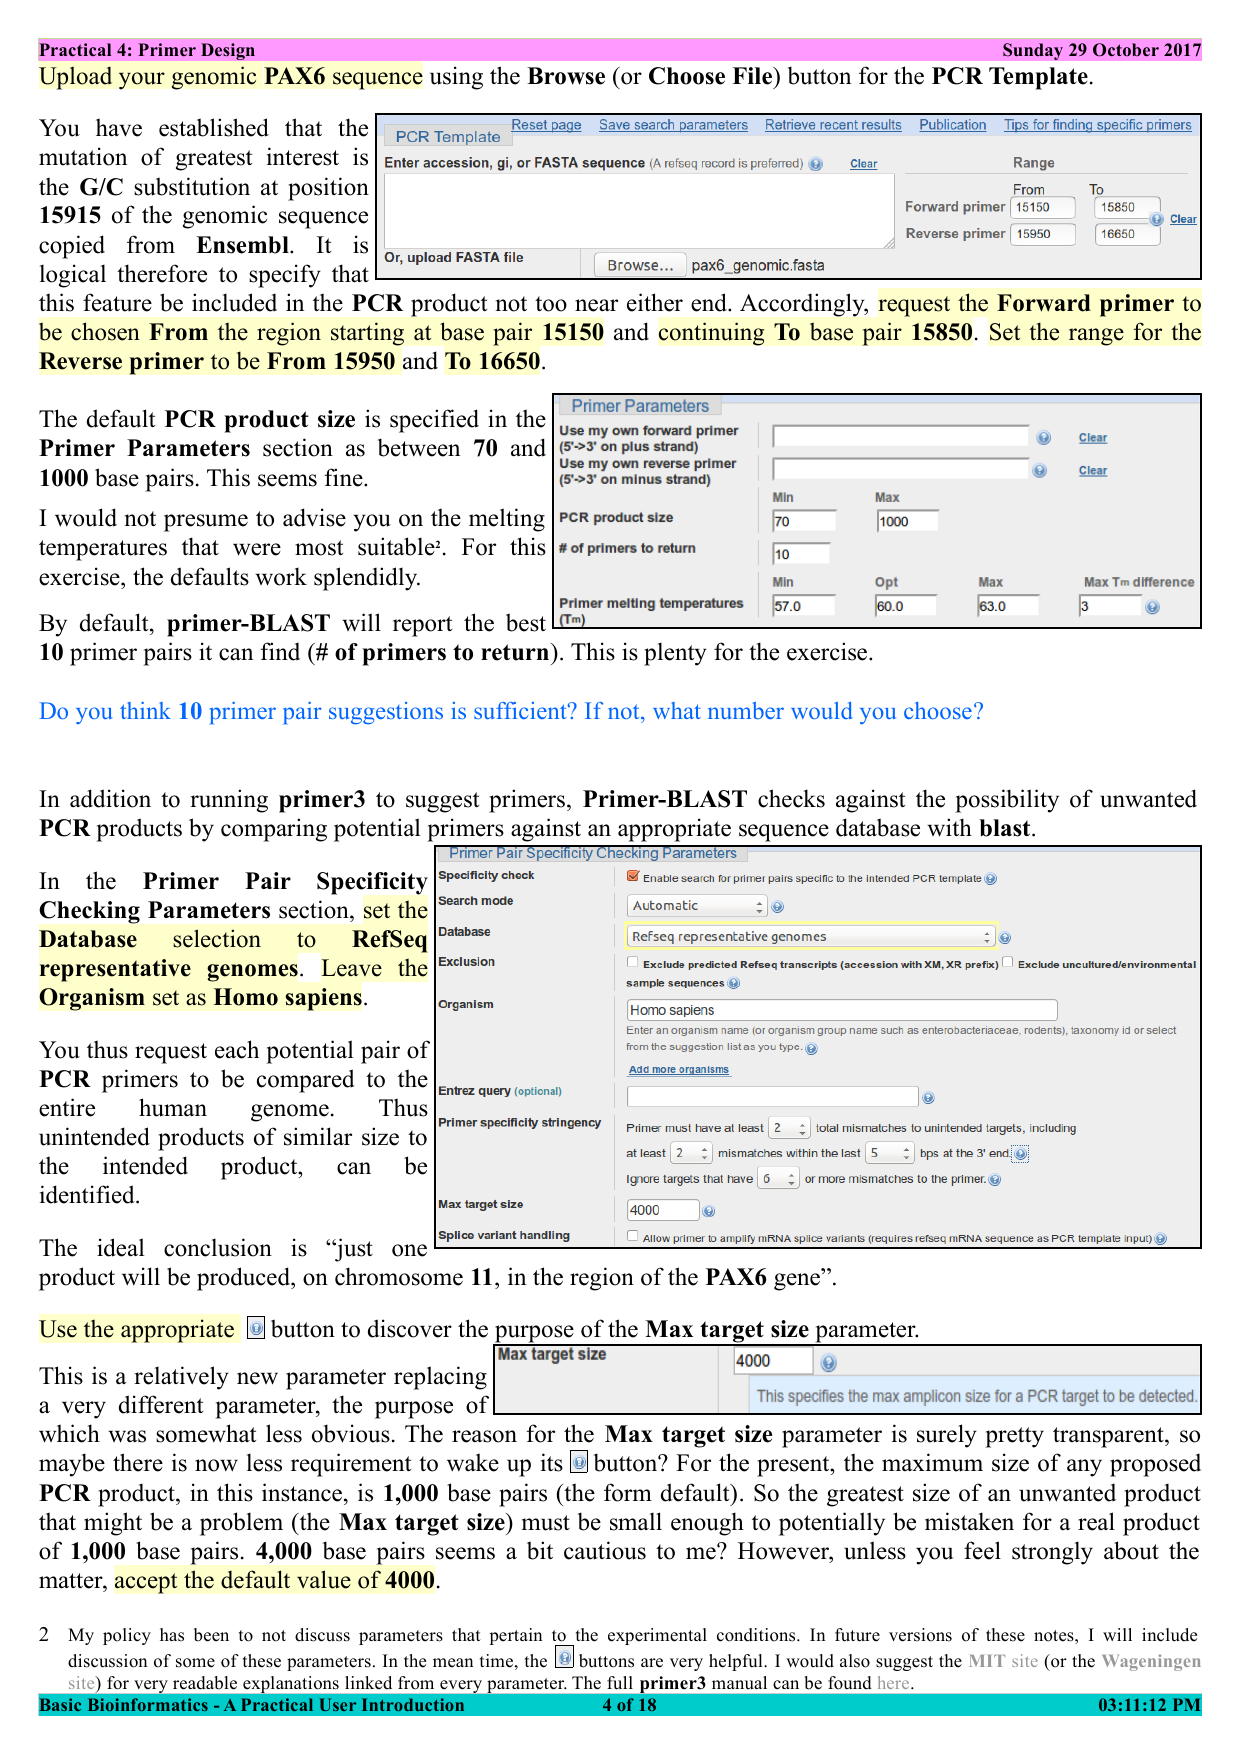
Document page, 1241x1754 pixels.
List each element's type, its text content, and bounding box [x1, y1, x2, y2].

text In addition to running primer3 to suggest primers, Primer-BLAST checks against the possibility of unwanted PCR products by comparing potential primers against an appropriate sequence database with blast. [38, 784, 1197, 842]
text My policy has been to not discuss parameters that pertain to the experimental conditions. In future versions of these notes, I will include discussion of some of these parameters. In the mean time, thebuttons are very helpful. I would also suggest the MIT site (or the Wageningen site) for very readable explanations linked from every parameter. The full primer3 manual can be found here. [38, 1621, 1202, 1693]
text The default PCR product size is specified in the Primer Parameters section as between 70 and 1000 base pairs. This seems fine. [38, 404, 552, 491]
picture [377, 115, 1200, 278]
text By default, primer-BLAST will report the best 10 primer pairs it can find (# of primers to return). This is plenty for the exercise. [38, 608, 1202, 666]
picture [248, 1317, 264, 1338]
picture [556, 1646, 573, 1667]
picture [554, 395, 1200, 627]
text You have established that the mutation of greatest interest is the G/C substitution at position 15915 of the genomic sequence copied from Ensembl. It is logical therefore to specify that this feature be included in the PCR product not too near either end. Accordingly, request the Forward primer to be chosen From the region starting at base pair 15150 and continuing To base pair 15850. Set the range for the Reverse primer to be From 15950 and To 16650. [38, 113, 1202, 375]
text The ideal conclusion is “just one product will be produced, on chromosome 11, in the region of the PAX6 gene”. [38, 1233, 1202, 1291]
text This is a relatively new parameter replacing a very different parameter, the purpose of which was somewhat less obvious. The reason for the Max target size parameter is surely pretty transparent, so maybe there is now less requirement to wake up itsbutton? For the present, the maximum size of any proposed PCR product, in this instance, is 1,000 base pairs (the form default). So the greatest size of an unwanted product that might be a problem (the Max target size) must be small enough to potentially be mistaken for a real product of 1,000 base pairs. 4,000 base pairs seems a bit cautious to me? However, unless you feel strongly about the matter, accept the default value of 4000. [38, 1361, 1202, 1594]
text In the Primer Pair Specificity Checking Parameters section, set the Database selection to RefSeq representative genomes. Leave the Organism set as Homo sapiens. [38, 866, 434, 1011]
text Upload your genomic PAX6 sequence using the Browse (or Choose File) button for the PCR Template. [38, 61, 1202, 89]
text Use the appropriate button to discover the purpose of the Max target size parameter. [38, 1314, 1202, 1343]
picture [571, 1451, 587, 1472]
text You thus request each potential pair of PCR primers to be compared to the entire human genome. Thus unintended products of similar size to the intended product, can be identified. [38, 1034, 434, 1209]
text I would not presume to advise you on the melting temperatures that were most suitable. For this exercise, the defaults work splendidly. [38, 503, 552, 590]
picture [495, 1346, 1200, 1413]
text Do you think 10 primer pair suggestions is sufficient? If not, what number would you choose? [38, 696, 1197, 725]
picture [436, 847, 1200, 1247]
